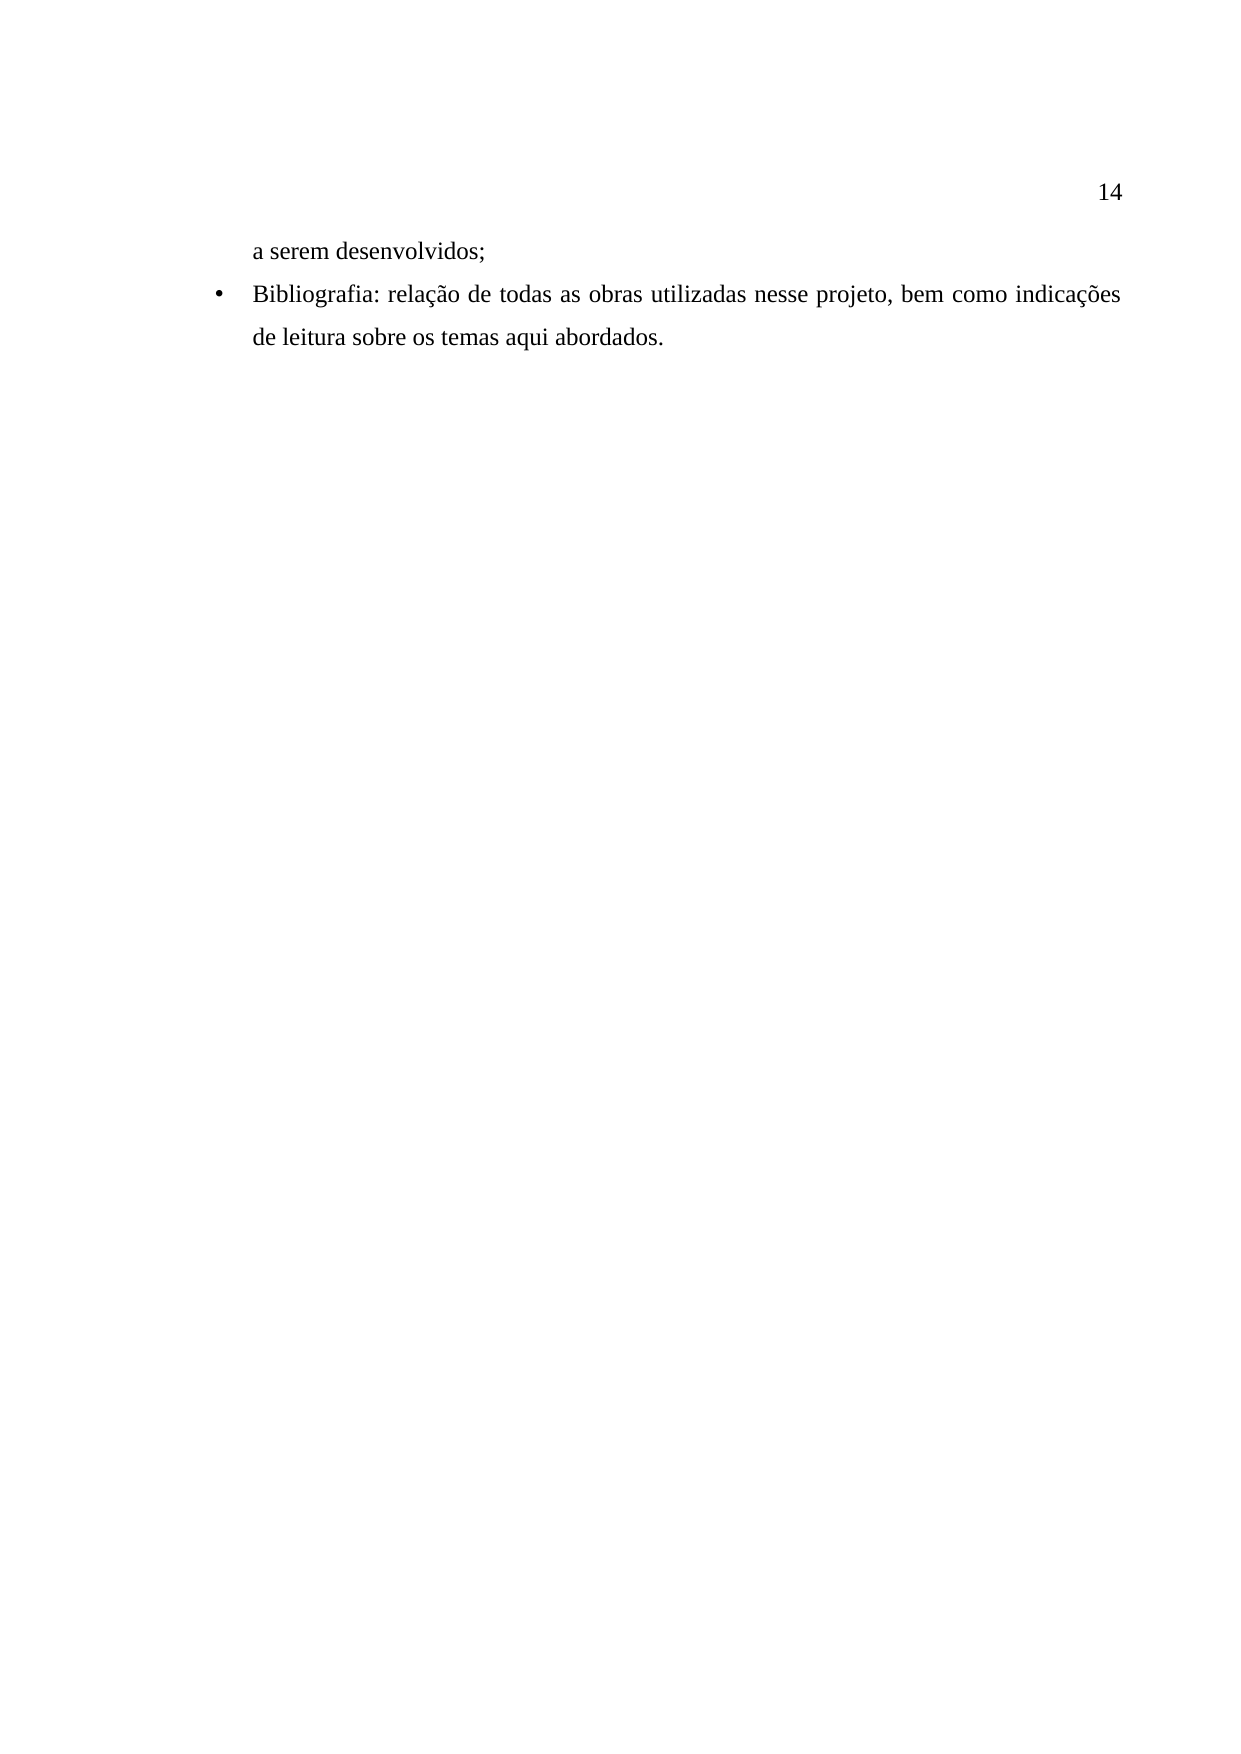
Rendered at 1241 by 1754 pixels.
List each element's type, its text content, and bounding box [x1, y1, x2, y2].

list a serem desenvolvidos; [215, 236, 1122, 265]
list Bibliografia: relação de todas as obras utilizadas nesse projeto, bem como indicações de leitura sobre os temas aqui abordados. [215, 279, 1122, 351]
